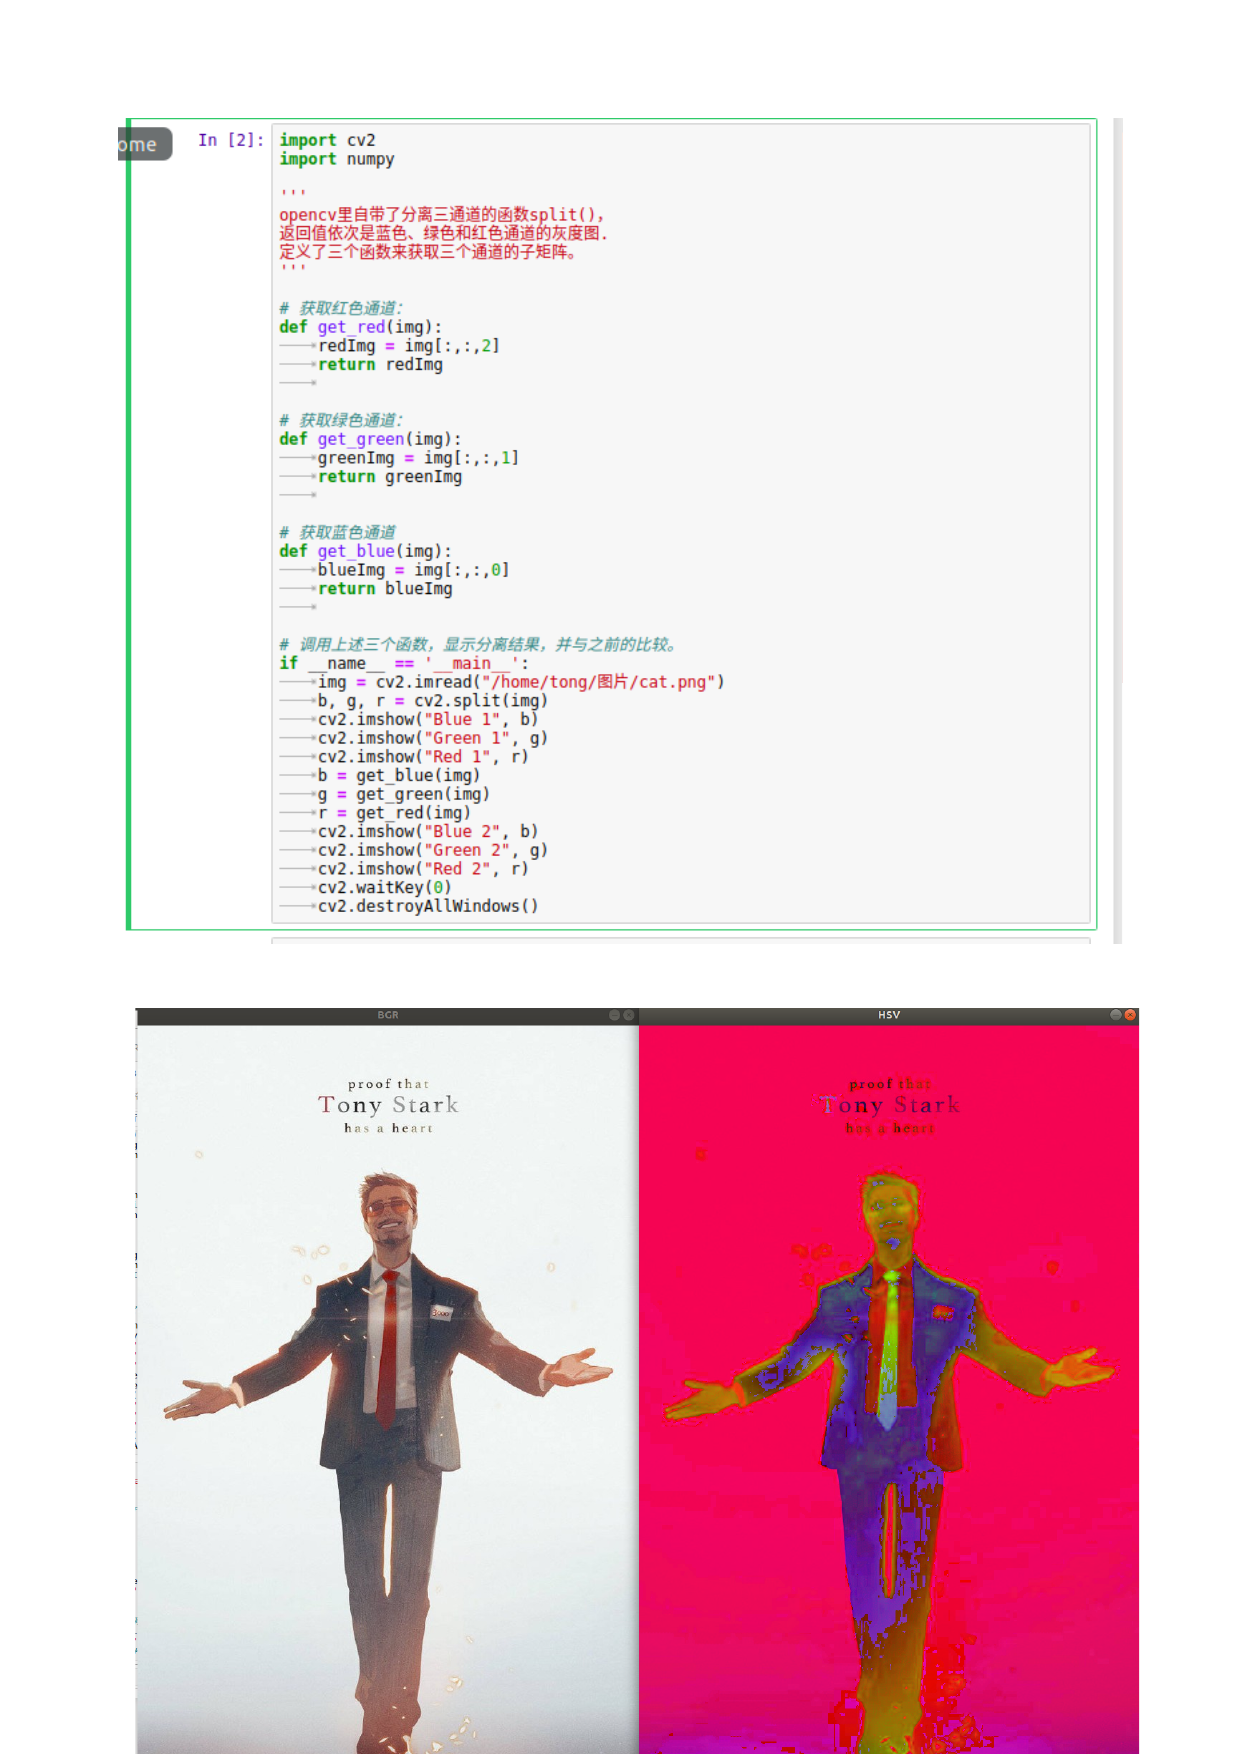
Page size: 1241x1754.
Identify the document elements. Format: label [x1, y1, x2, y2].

picture [118, 118, 1123, 944]
picture [135, 1008, 1140, 1754]
